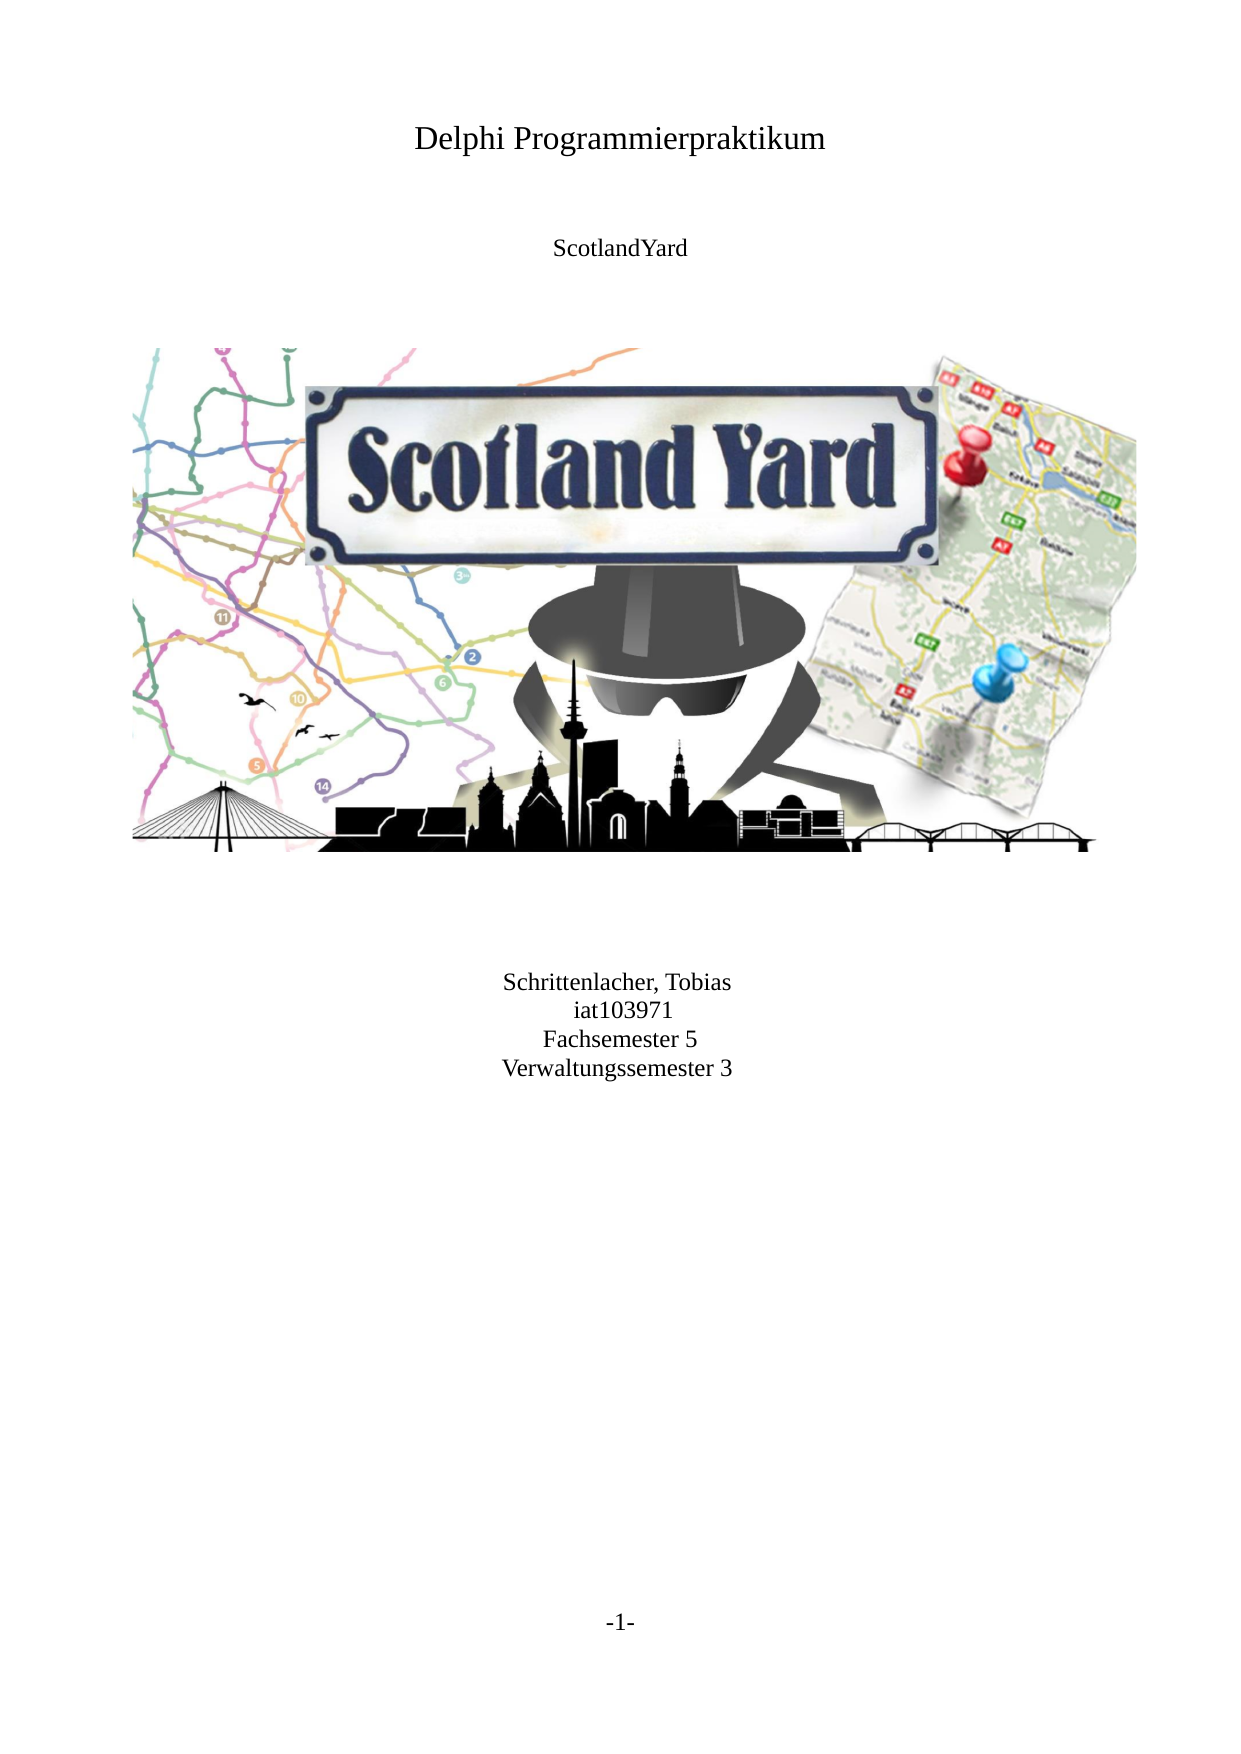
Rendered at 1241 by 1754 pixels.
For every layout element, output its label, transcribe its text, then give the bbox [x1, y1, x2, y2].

text Fachsemester 5 [118, 1024, 1122, 1053]
text Delphi Programmierpraktikum [118, 118, 1122, 156]
text iat103971 [118, 996, 1122, 1024]
picture [132, 348, 1137, 852]
text Verwaltungssemester 3 [118, 1053, 1122, 1082]
text ScotlandYard [118, 233, 1122, 262]
text Schrittenlacher, Tobias [118, 967, 1122, 996]
